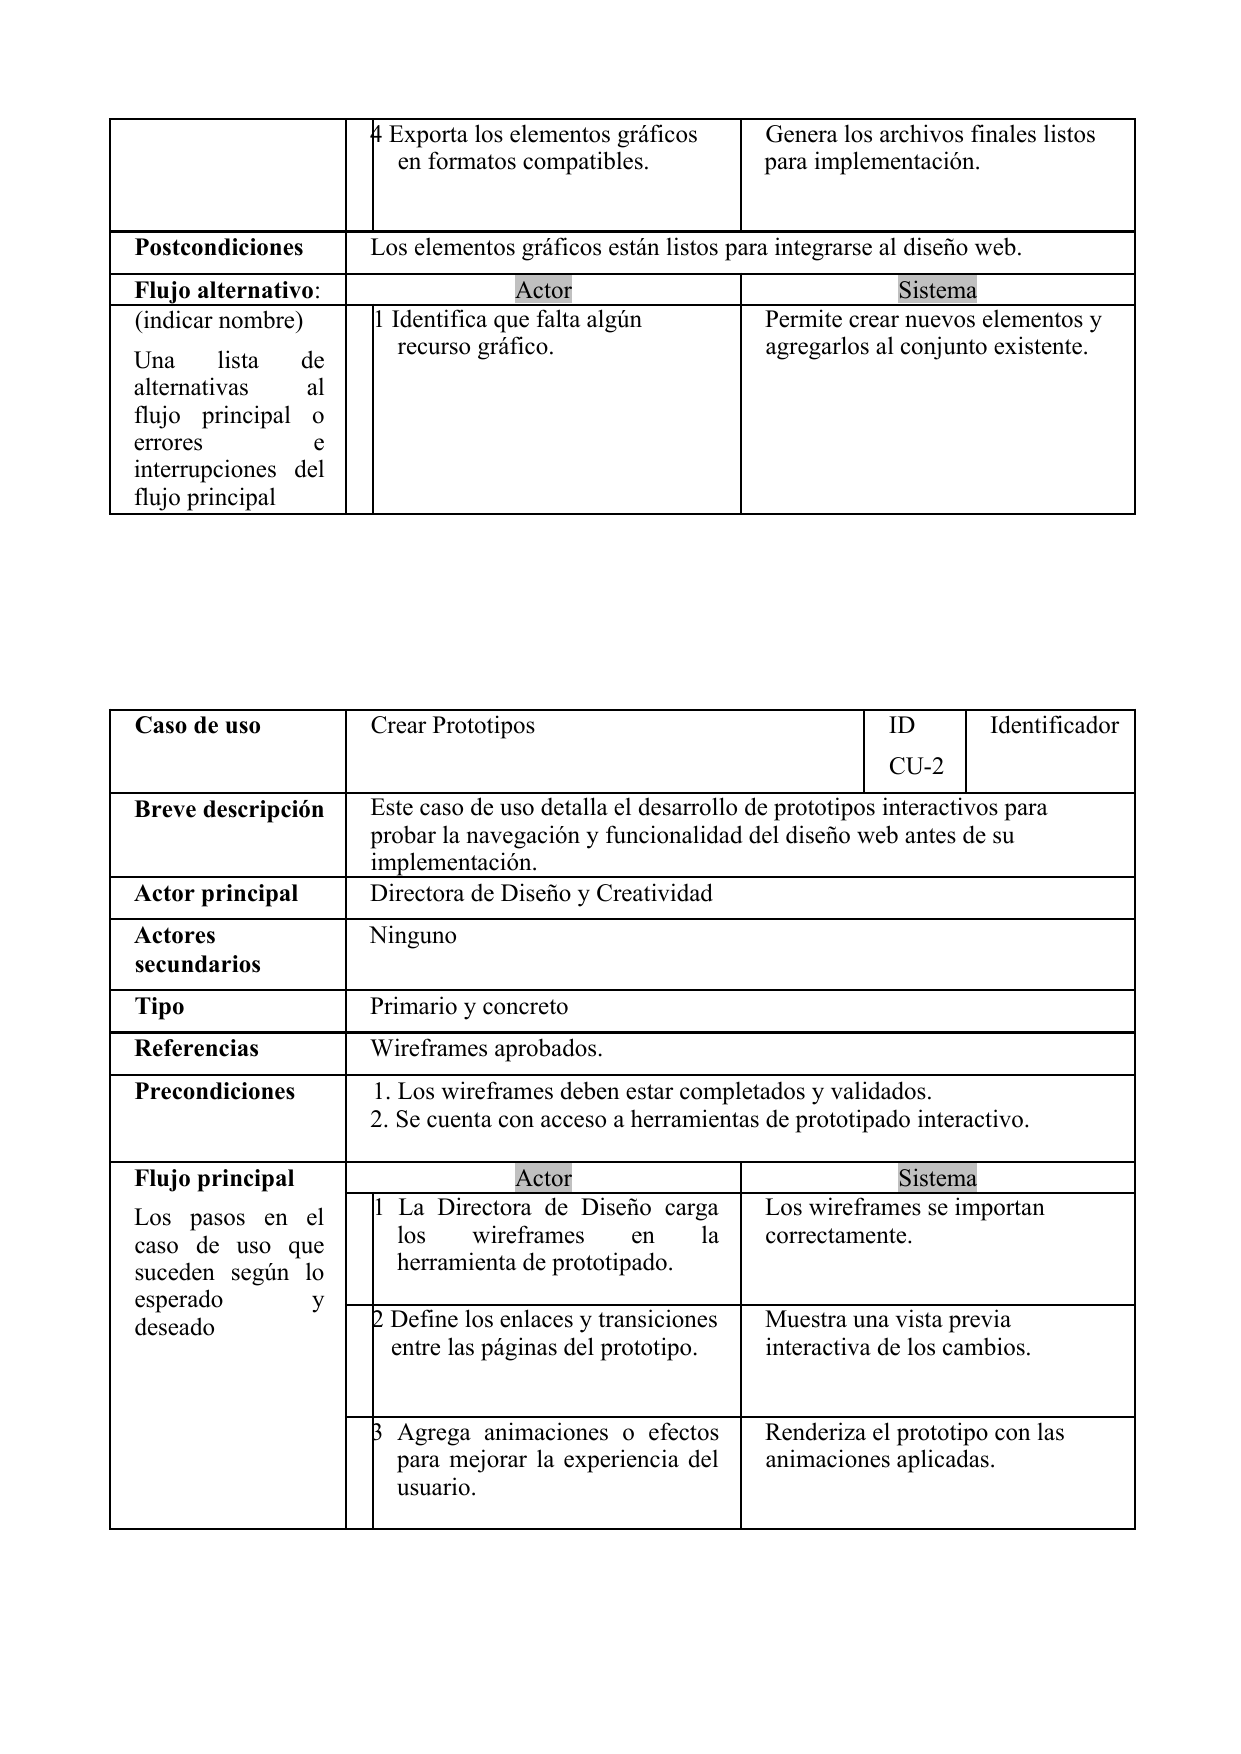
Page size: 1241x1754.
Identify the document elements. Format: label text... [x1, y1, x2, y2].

table_cell Directora de Diseño y Creatividad [347, 878, 1134, 918]
table_header Caso de uso [111, 711, 345, 792]
table_cell Actor [347, 275, 740, 303]
table_cell [347, 120, 372, 230]
table_cell 3 Agrega animaciones o efectos para mejorar la experiencia del usuario. [374, 1418, 740, 1528]
table_cell Los elementos gráficos están listos para integrarse al diseño web. [347, 233, 1134, 273]
table_cell Actores secundarios [111, 920, 345, 989]
table_cell [347, 1306, 372, 1416]
table_header Crear Prototipos [347, 711, 863, 792]
table_cell Wireframes aprobados. [347, 1034, 1134, 1074]
table_cell (indicar nombre) Una lista de alternativas al flujo principal o errores e interrupciones del flujo principal [111, 306, 345, 513]
table_cell Actor [347, 1163, 740, 1192]
table_cell Este caso de uso detalla el desarrollo de prototipos interactivos para probar la navegación y funcionalidad del diseño web antes de su implementación. [347, 794, 1134, 876]
table_cell Tipo [111, 991, 345, 1031]
table_cell Permite crear nuevos elementos y agregarlos al conjunto existente. [742, 306, 1134, 513]
table_cell Postcondiciones [111, 233, 345, 273]
table_cell 2 Define los enlaces y transiciones entre las páginas del prototipo. [374, 1306, 740, 1416]
table_cell 1 La Directora de Diseño carga los wireframes en la herramienta de prototipado. [374, 1194, 740, 1304]
table_cell Ninguno [347, 920, 1134, 989]
table_cell 1. Los wireframes deben estar completados y validados. 2. Se cuenta con acceso a herramientas de prototipado interactivo. [347, 1076, 1134, 1161]
table_cell Renderiza el prototipo con las animaciones aplicadas. [742, 1418, 1134, 1528]
table_cell 4 Exporta los elementos gráficos en formatos compatibles. [374, 120, 740, 230]
table_cell Referencias [111, 1034, 345, 1074]
table_header Identificador [967, 711, 1134, 792]
table_cell Breve descripción [111, 794, 345, 876]
table_cell Flujo alternativo: [111, 275, 345, 303]
table_cell 1 Identifica que falta algún recurso gráfico. [374, 306, 740, 513]
table_cell Actor principal [111, 878, 345, 918]
table_cell Sistema [742, 275, 1134, 303]
table_cell Genera los archivos finales listos para implementación. [742, 120, 1134, 230]
table_cell Los wireframes se importan correctamente. [742, 1194, 1134, 1304]
table_header ID CU-2 [865, 711, 965, 792]
table_cell Muestra una vista previa interactiva de los cambios. [742, 1306, 1134, 1416]
table_cell [347, 306, 372, 513]
table_cell Primario y concreto [347, 991, 1134, 1031]
table_cell Precondiciones [111, 1076, 345, 1161]
table_cell Sistema [742, 1163, 1134, 1192]
table_cell [347, 1418, 372, 1528]
table_cell [347, 1194, 372, 1304]
table_cell Flujo principal Los pasos en el caso de uso que suceden según lo esperado y deseado [111, 1163, 345, 1528]
